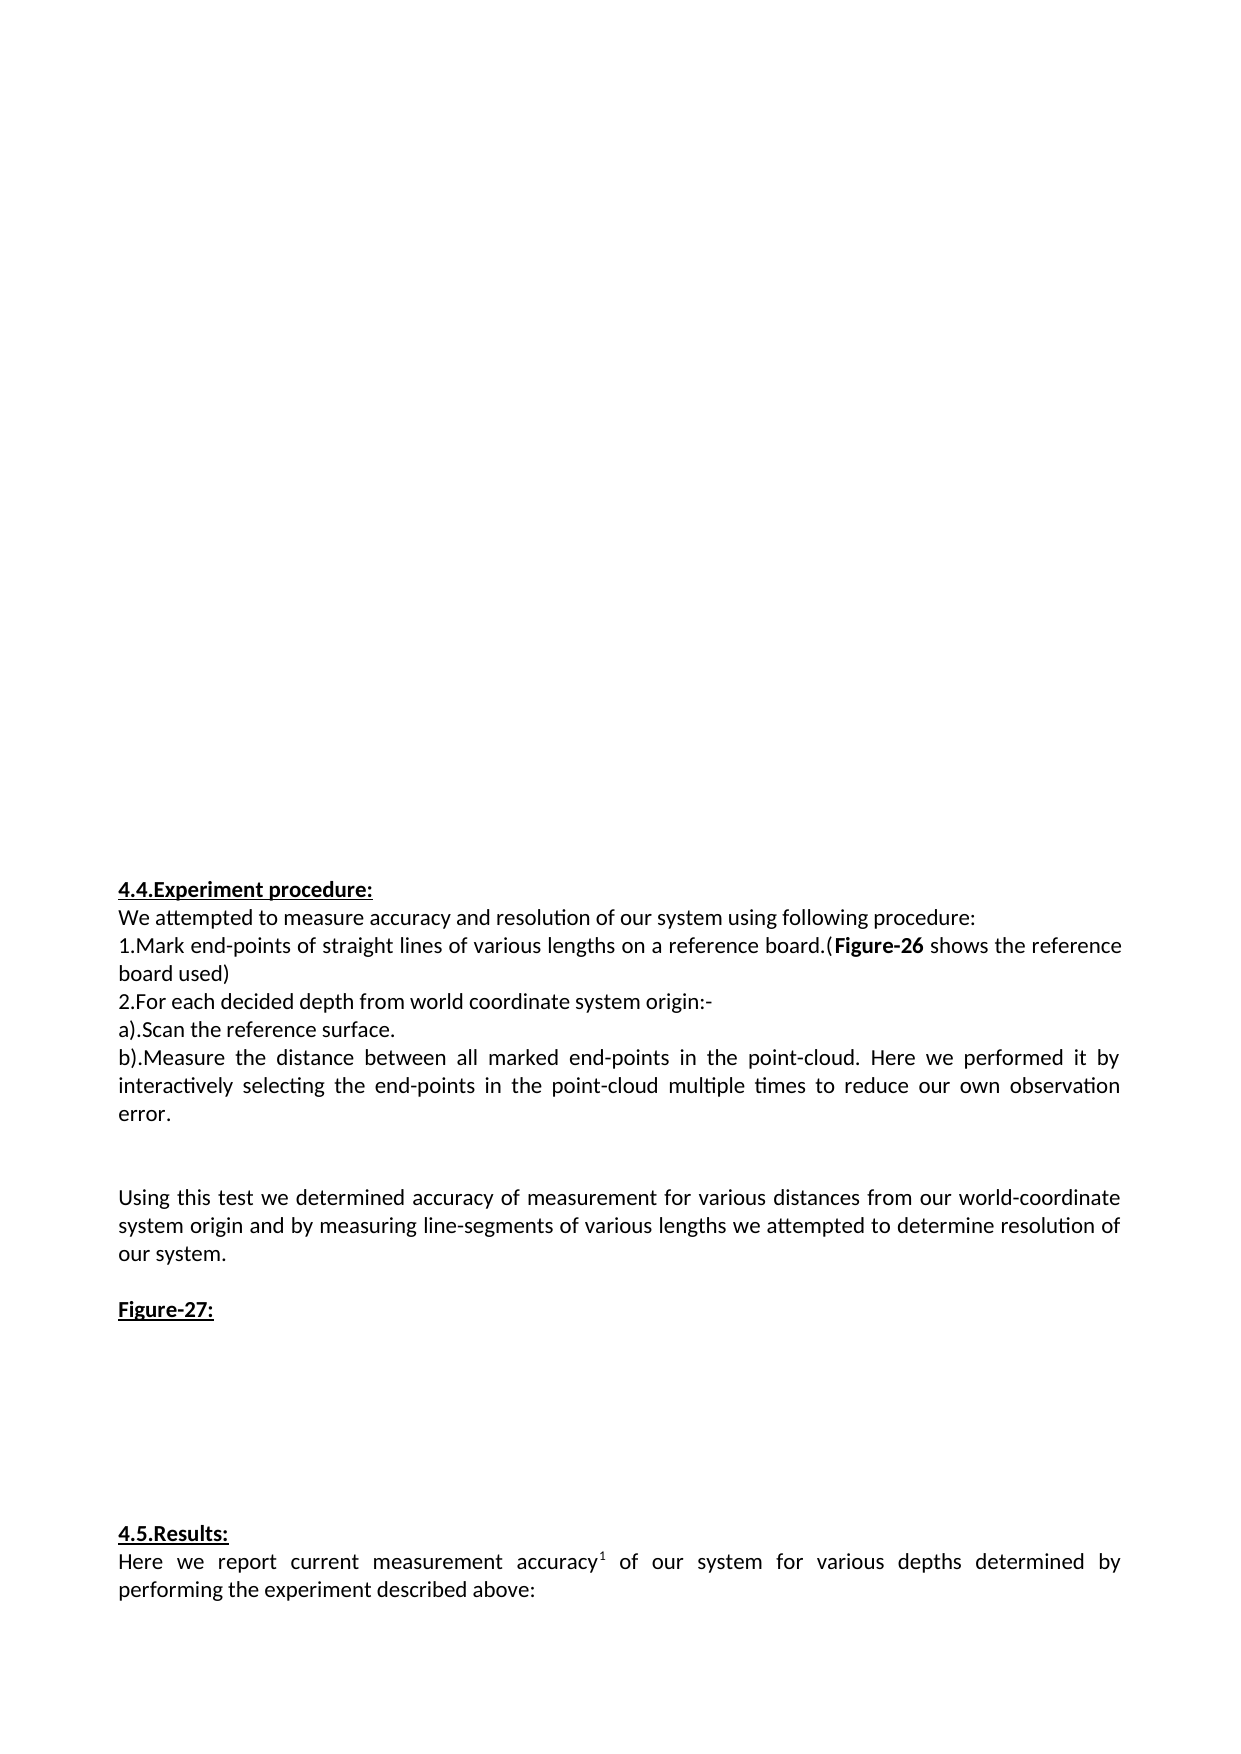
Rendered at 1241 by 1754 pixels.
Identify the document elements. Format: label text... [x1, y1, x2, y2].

text a).Scan the reference surface. [118, 1015, 1122, 1043]
text Using this test we determined accuracy of measurement for various distances from our world-coordinate system origin and by measuring line-segments of various lengths we attempted to determine resolution of our system. [118, 1183, 1122, 1267]
text Figure-27: [118, 1295, 1122, 1323]
text 4.5.Results: [118, 1519, 1122, 1547]
text We attempted to measure accuracy and resolution of our system using following procedure: [118, 903, 1122, 931]
text 4.4.Experiment procedure: [118, 875, 1122, 903]
text 2.For each decided depth from world coordinate system origin:- [118, 987, 1122, 1015]
text Here we report current measurement accuracy1 of our system for various depths determined by performing the experiment described above: [118, 1547, 1122, 1603]
text b).Measure the distance between all marked end-points in the point-cloud. Here we performed it by interactively selecting the end-points in the point-cloud multiple times to reduce our own observation error. [118, 1043, 1122, 1127]
text 1.Mark end-points of straight lines of various lengths on a reference board.(Figure-26 shows the reference board used) [118, 931, 1122, 987]
